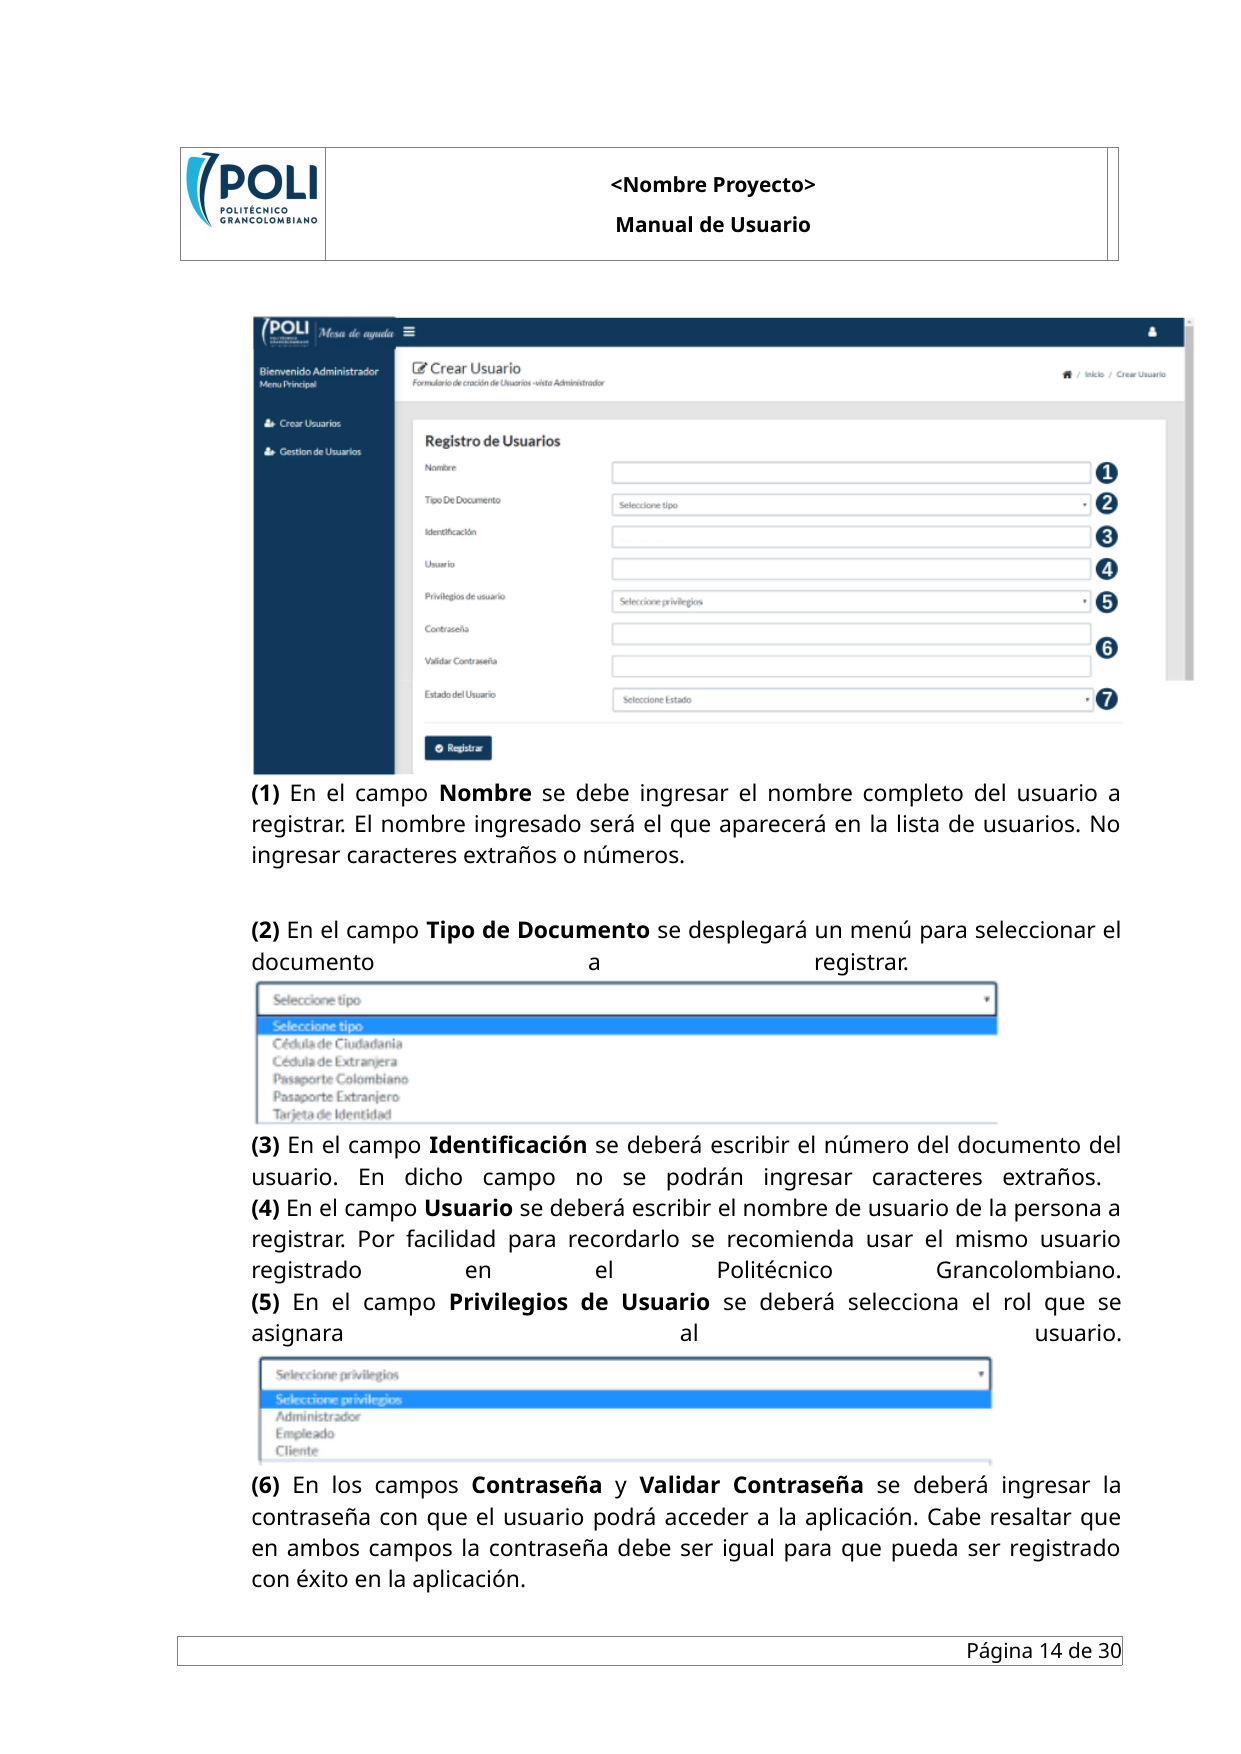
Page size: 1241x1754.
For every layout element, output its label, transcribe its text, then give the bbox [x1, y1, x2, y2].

text (1) En el campo Nombre se debe ingresar el nombre completo del usuario a registrar. El nombre ingresado será el que aparecerá en la lista de usuarios. No ingresar caracteres extraños o números. [251, 290, 1122, 871]
text (2) En el campo Tipo de Documento se desplegará un menú para seleccionar el documento a registrar. (3) En el campo Identificación se deberá escribir el número del documento del usuario. En dicho campo no se podrán ingresar caracteres extraños. (4) En el campo Usuario se deberá escribir el nombre de usuario de la persona a registrar. Por facilidad para recordarlo se recomienda usar el mismo usuario registrado en el Politécnico Grancolombiano. (5) En el campo Privilegios de Usuario se deberá selecciona el rol que se asignara al usuario. (6) En los campos Contraseña y Validar Contraseña se deberá ingresar la contraseña con que el usuario podrá acceder a la aplicación. Cabe resaltar que en ambos campos la contraseña debe ser igual para que pueda ser registrado con éxito en la aplicación. [251, 883, 1122, 1594]
